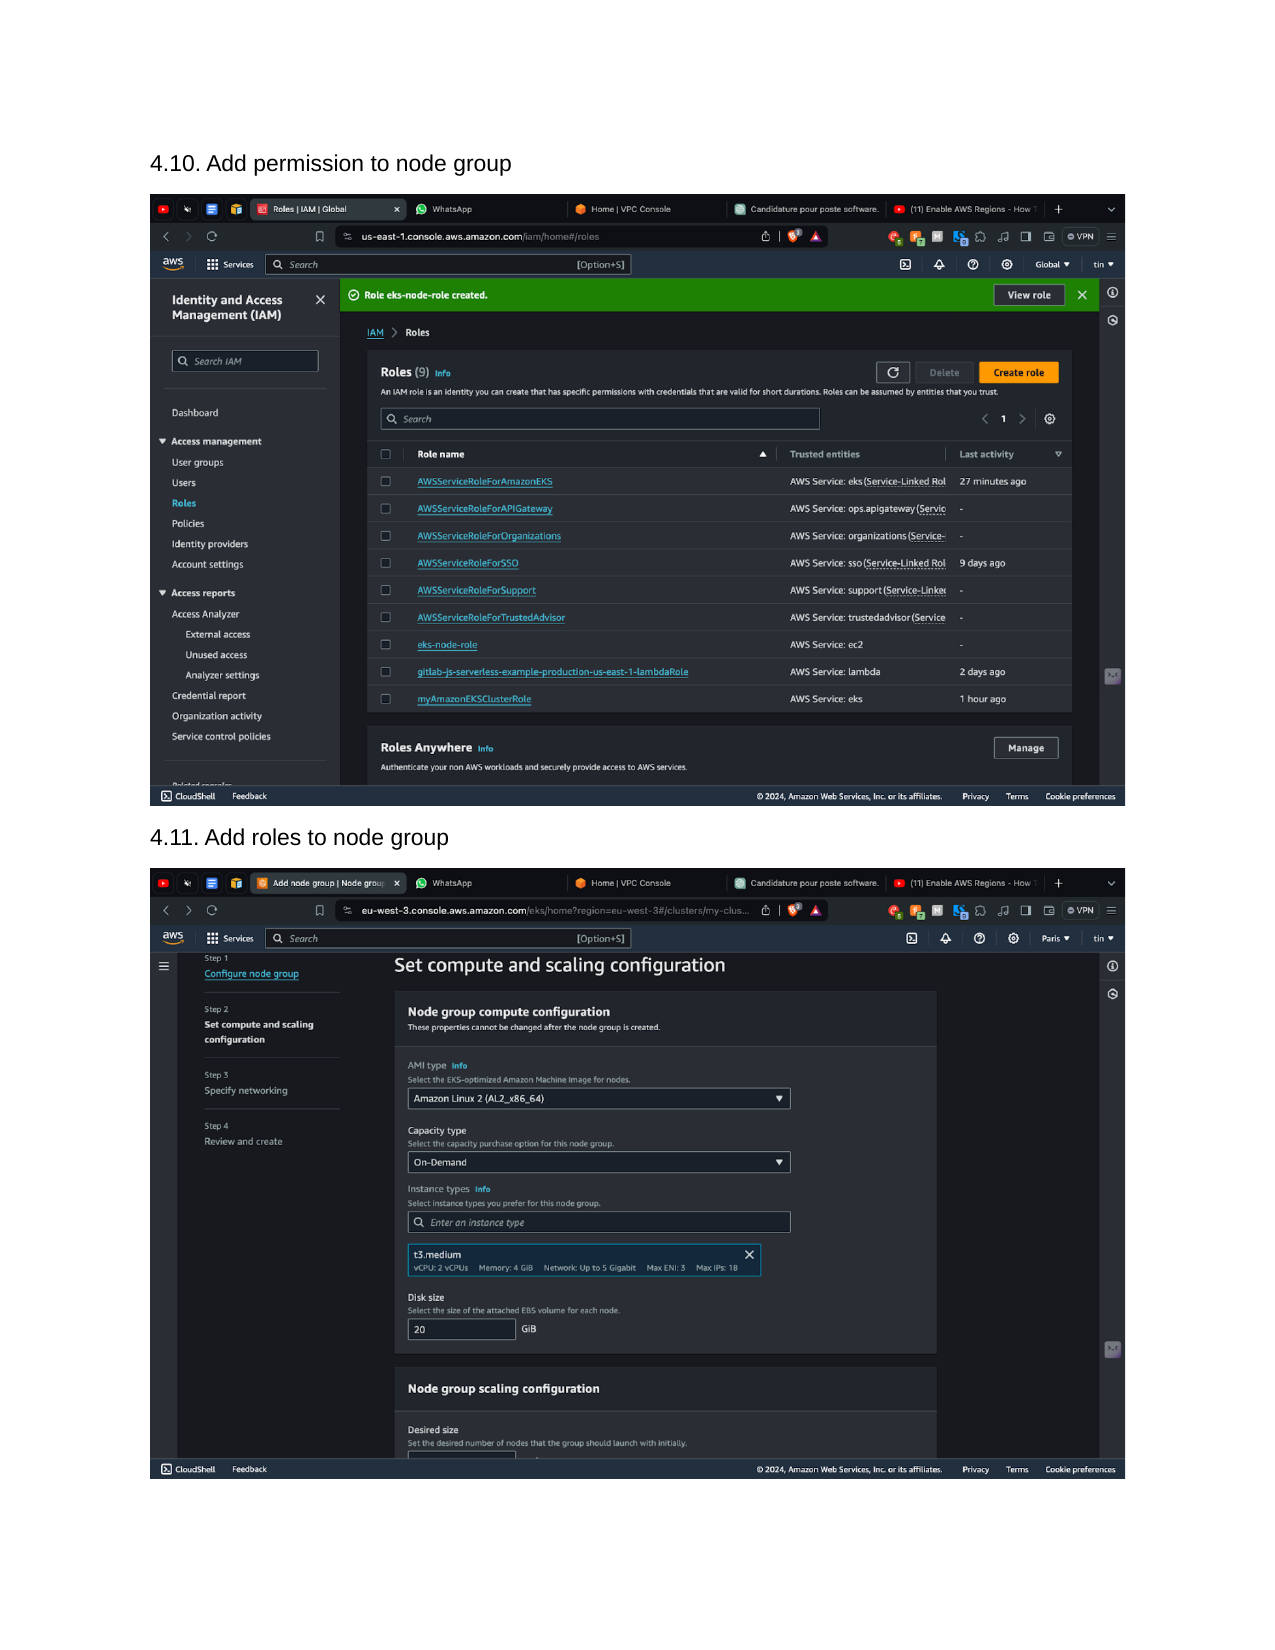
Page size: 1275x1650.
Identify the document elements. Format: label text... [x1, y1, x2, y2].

text 4.10. Add permission to node group [150, 150, 1125, 176]
text 4.11. Add roles to node group [150, 824, 1125, 850]
